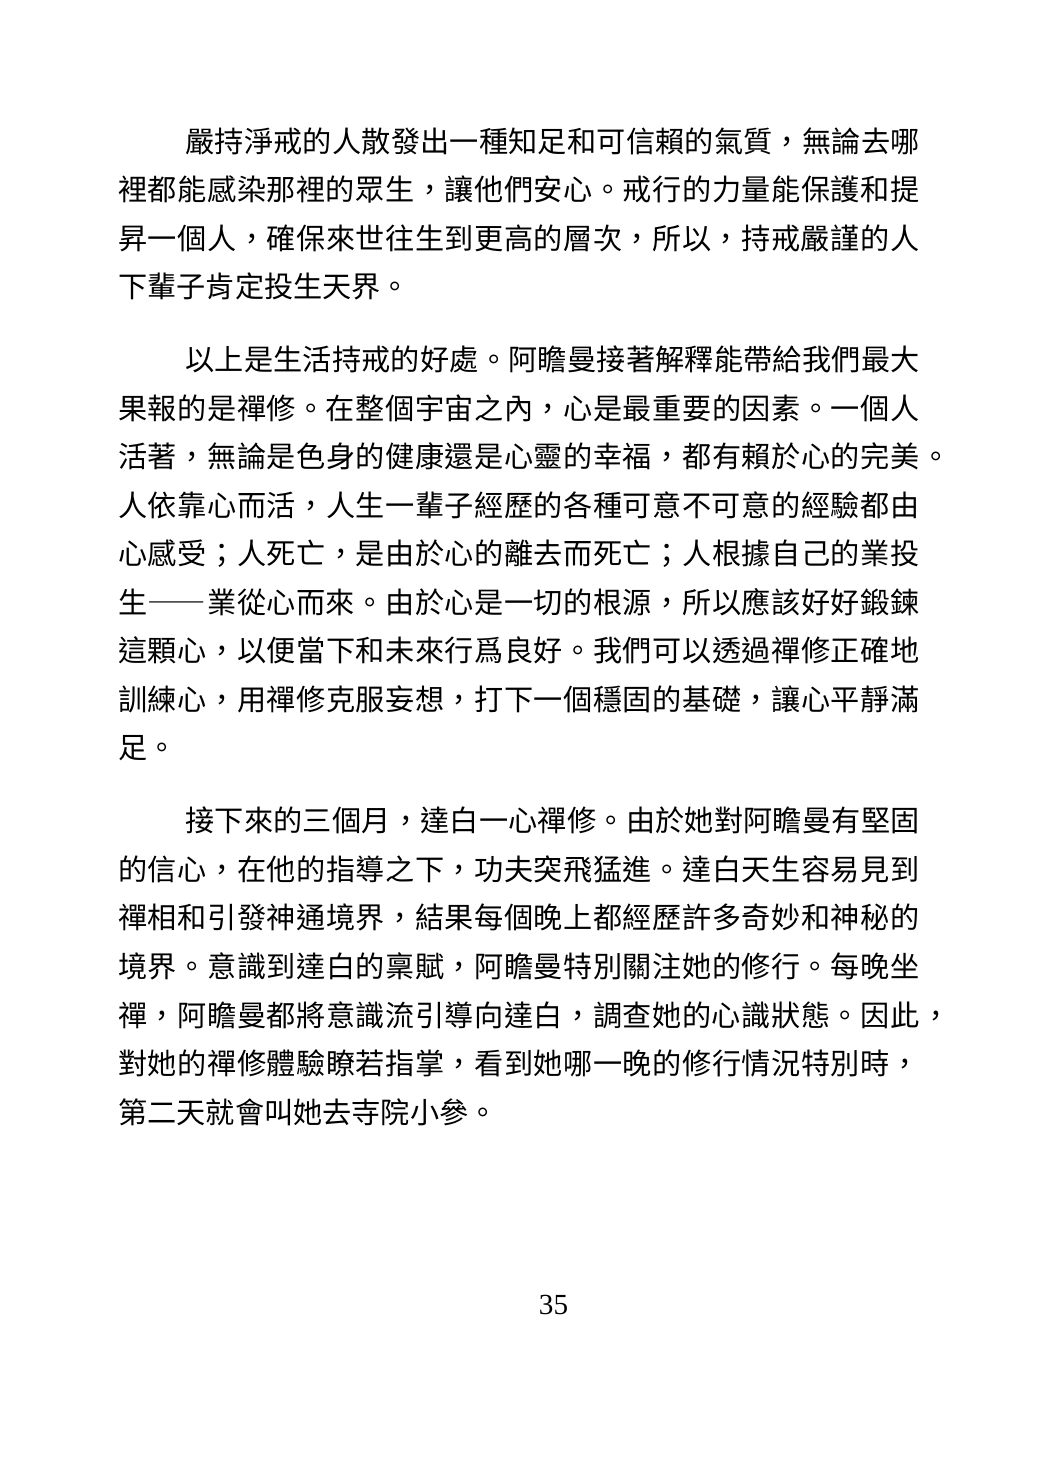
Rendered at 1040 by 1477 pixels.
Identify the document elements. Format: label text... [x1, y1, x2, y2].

text 以上是生活持戒的好處。阿瞻曼接著解釋能帶給我們最大果報的是禪修。在整個宇宙之內，心是最重要的因素。一個人活著，無論是色身的健康還是心靈的幸福，都有賴於心的完美。人依靠心而活，人生一輩子經歷的各種可意不可意的經驗都由心感受；人死亡，是由於心的離去而死亡；人根據自己的業投生——業從心而來。由於心是一切的根源，所以應該好好鍛鍊這顆心，以便當下和未來行爲良好。我們可以透過禪修正確地訓練心，用禪修克服妄想，打下一個穩固的基礎，讓心平靜滿足。 [118, 337, 921, 767]
text 接下來的三個月，達白一心禪修。由於她對阿瞻曼有堅固的信心，在他的指導之下，功夫突飛猛進。達白天生容易見到禪相和引發神通境界，結果每個晚上都經歷許多奇妙和神秘的境界。意識到達白的稟賦，阿瞻曼特別關注她的修行。每晚坐禪，阿瞻曼都將意識流引導向達白，調查她的心識狀態。因此，對她的禪修體驗瞭若指掌，看到她哪一晚的修行情況特別時，第二天就會叫她去寺院小參。 [118, 798, 921, 1131]
text 嚴持淨戒的人散發出一種知足和可信賴的氣質，無論去哪裡都能感染那裡的眾生，讓他們安心。戒行的力量能保護和提昇一個人，確保來世往生到更高的層次，所以，持戒嚴謹的人下輩子肯定投生天界。 [118, 118, 921, 306]
